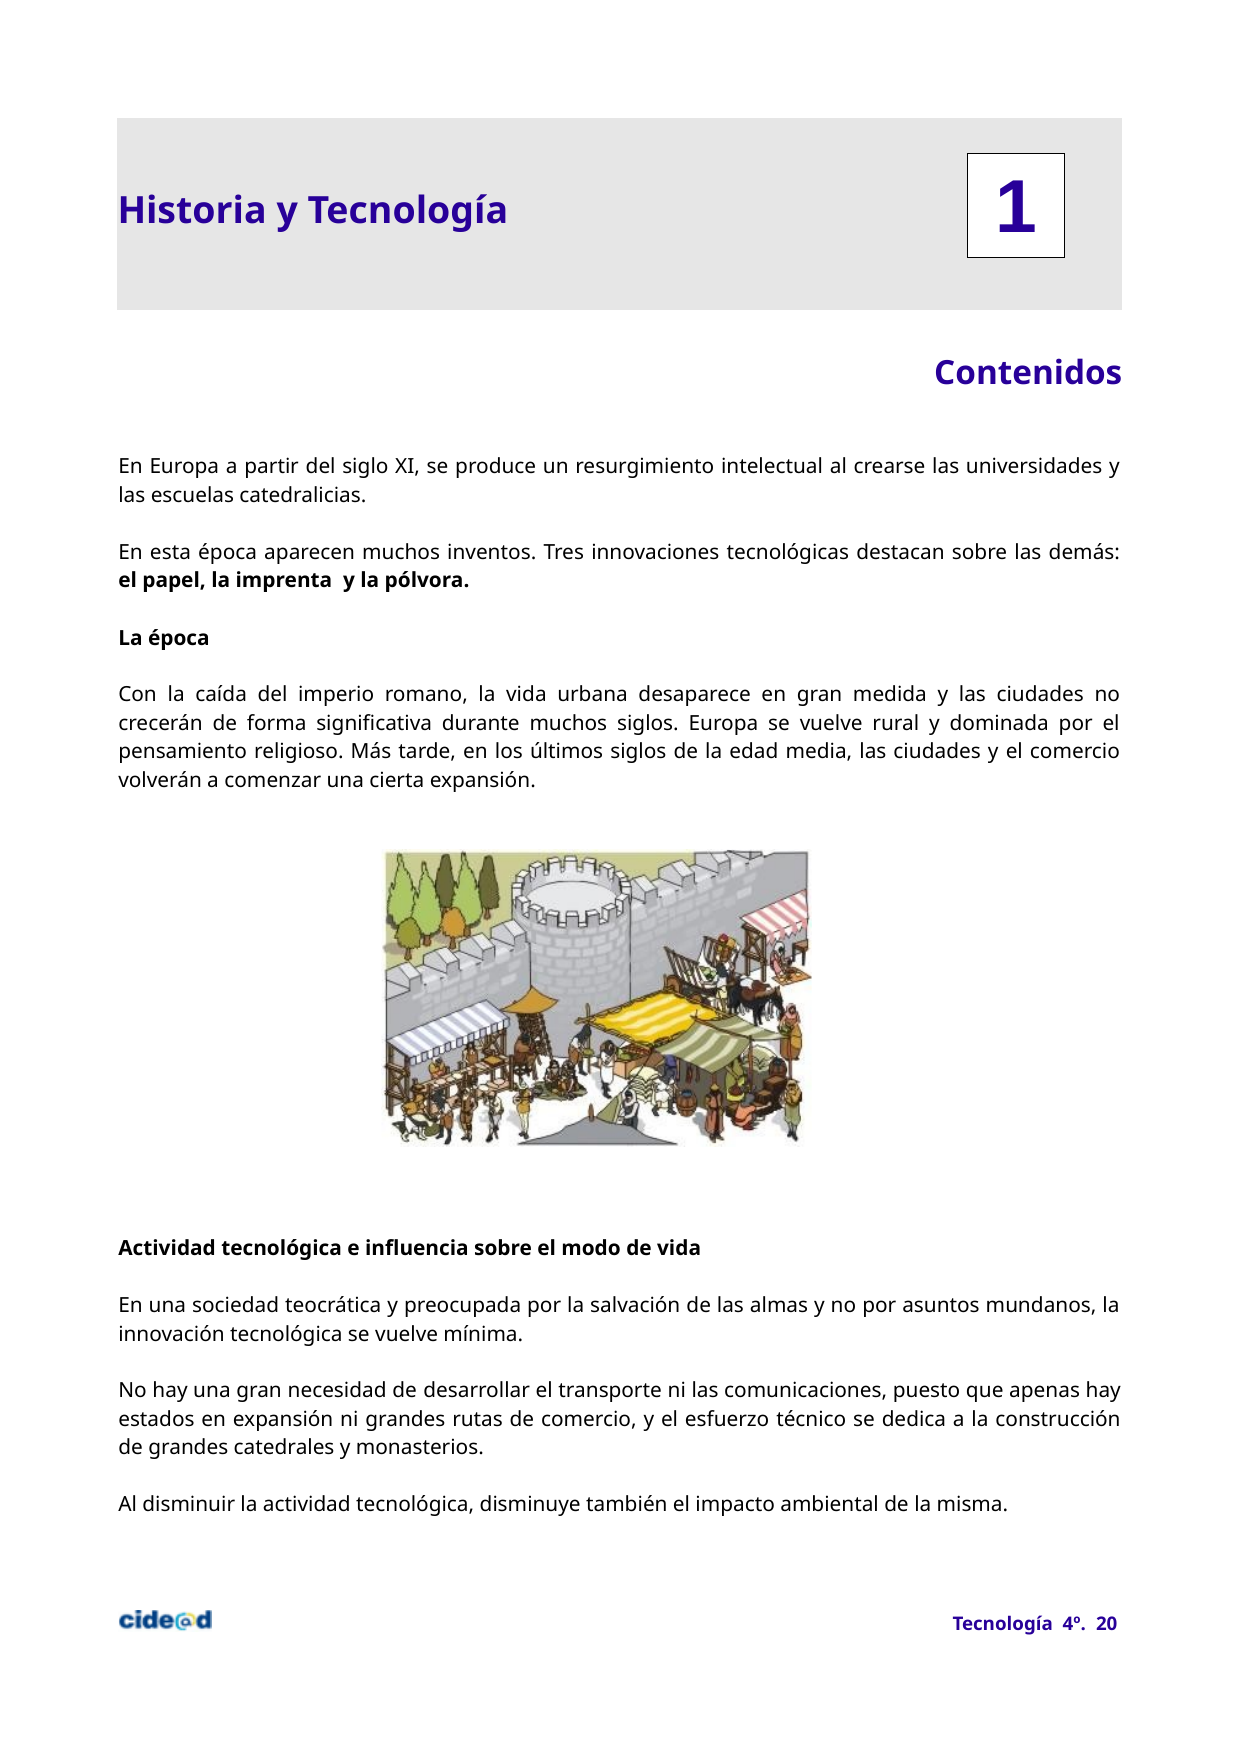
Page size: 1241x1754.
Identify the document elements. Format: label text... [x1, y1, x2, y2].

text Al disminuir la actividad tecnológica, disminuye también el impacto ambiental de la misma. [118, 1489, 1122, 1518]
picture [118, 1610, 212, 1632]
text En una sociedad teocrática y preocupada por la salvación de las almas y no por asuntos mundanos, la innovación tecnológica se vuelve mínima. [118, 1290, 1122, 1347]
picture [381, 849, 812, 1147]
text En esta época aparecen muchos inventos. Tres innovaciones tecnológicas destacan sobre las demás: el papel, la imprenta y la pólvora. [118, 537, 1122, 594]
table_header Historia y Tecnología [117, 118, 1122, 310]
text Contenidos [118, 349, 1122, 394]
text En Europa a partir del siglo XI, se produce un resurgimiento intelectual al crearse las universidades y las escuelas catedralicias. [118, 452, 1122, 508]
text Con la caída del imperio romano, la vida urbana desaparece en gran medida y las ciudades no crecerán de forma significativa durante muchos siglos. Europa se vuelve rural y dominada por el pensamiento religioso. Más tarde, en los últimos siglos de la edad media, las ciudades y el comercio volverán a comenzar una cierta expansión. [118, 679, 1122, 793]
text Actividad tecnológica e influencia sobre el modo de vida [118, 1233, 1122, 1262]
text La época [118, 623, 1122, 651]
text No hay una gran necesidad de desarrollar el transporte ni las comunicaciones, puesto que apenas hay estados en expansión ni grandes rutas de comercio, y el esfuerzo técnico se dedica a la construcción de grandes catedrales y monasterios. [118, 1376, 1122, 1461]
